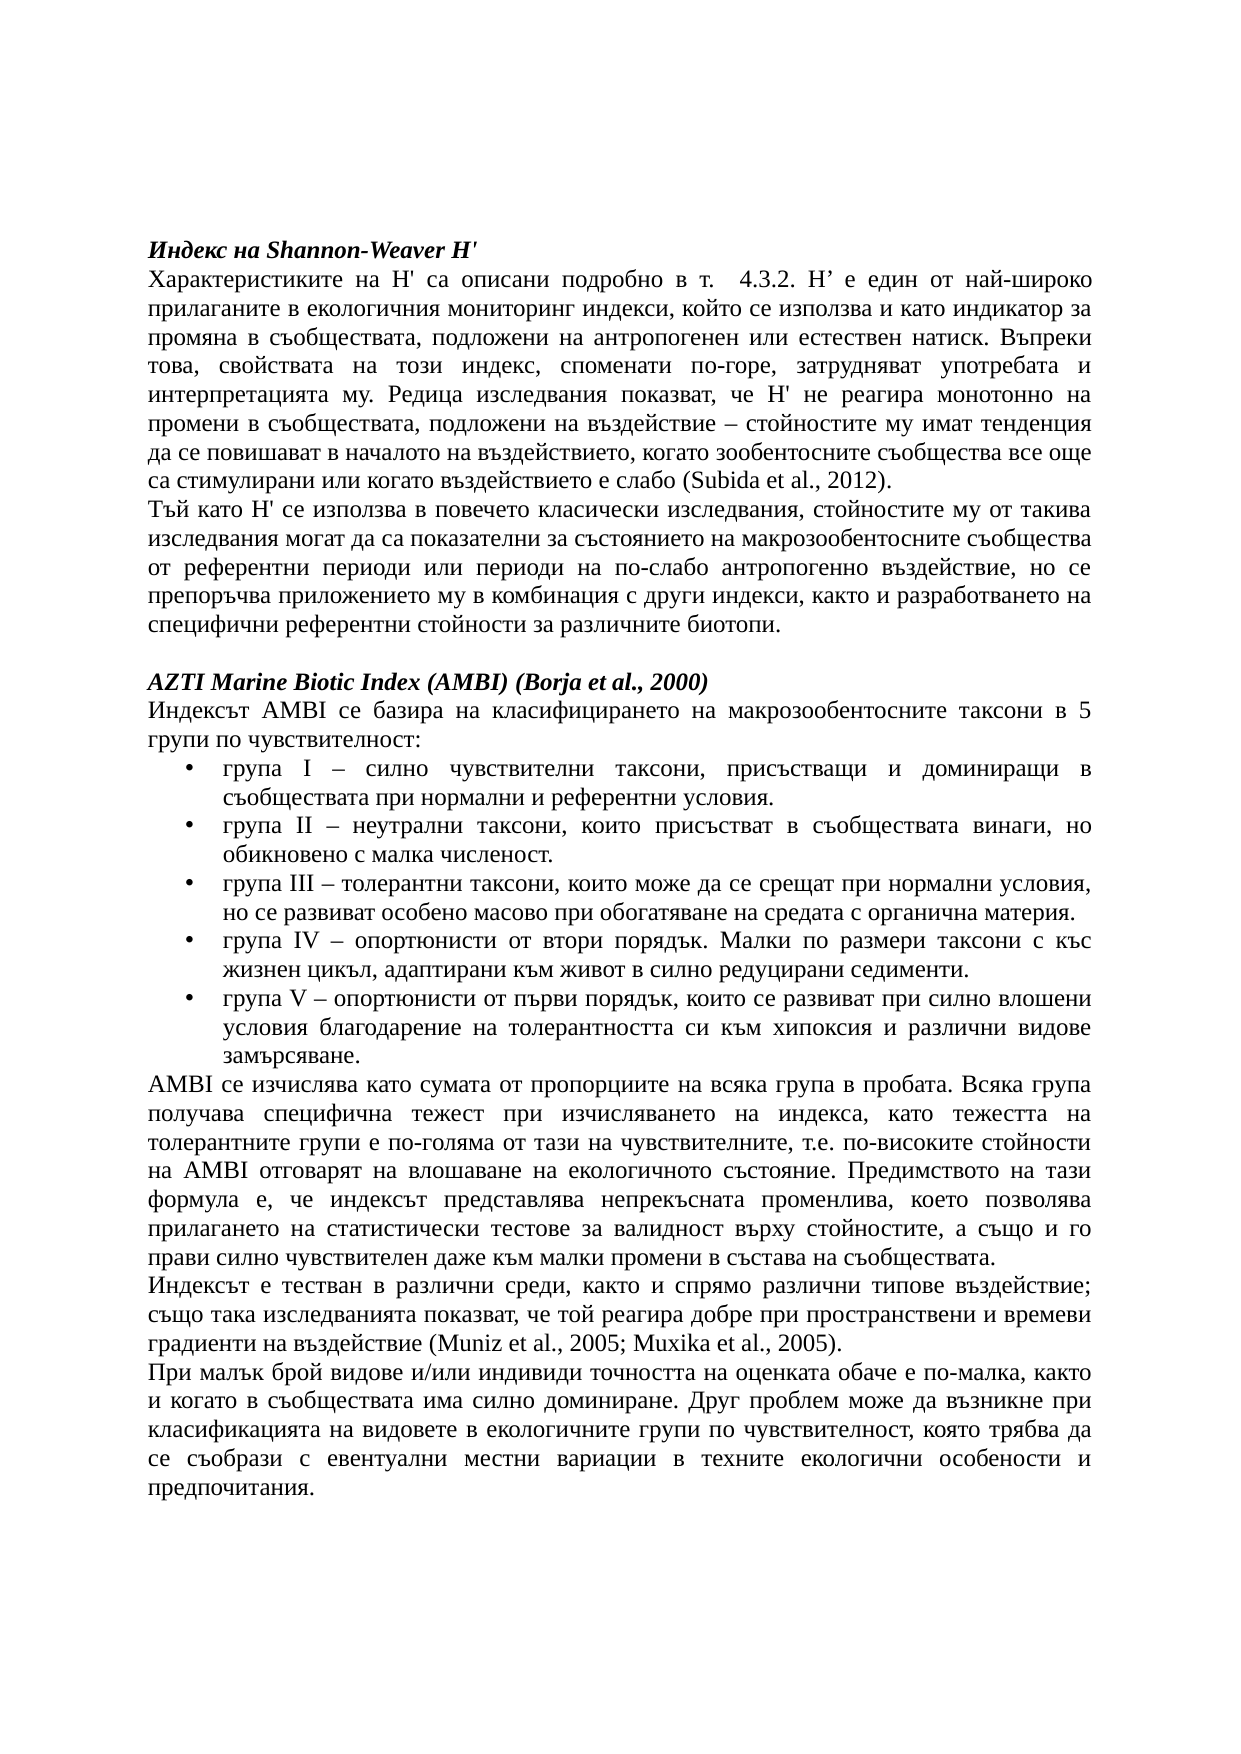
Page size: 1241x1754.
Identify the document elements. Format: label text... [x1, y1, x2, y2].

list група III – толерантни таксони, които може да се срещат при нормални условия, но се развиват особено масово при обогатяване на средата с органична материя. [185, 868, 1093, 925]
text AMBI се изчислява като сумата от пропорциите на всяка група в пробата. Всяка група получава специфична тежест при изчисляването на индекса, като тежестта на толерантните групи е по-голяма от тази на чувствителните, т.е. по-високите стойности на AMBI отговарят на влошаване на екологичното състояние. Предимството на тази формула е, че индексът представлява непрекъсната променлива, което позволява прилагането на статистически тестове за валидност върху стойностите, а също и го прави силно чувствителен даже към малки промени в състава на съобществата. [148, 1069, 1093, 1270]
text Тъй като H' се използва в повечето класически изследвания, стойностите му от такива изследвания могат да са показателни за състоянието на макрозообентосните съобщества от референтни периоди или периоди на по-слабо антропогенно въздействие, но се препоръчва приложението му в комбинация с други индекси, както и разработването на специфични референтни стойности за различните биотопи. [148, 494, 1093, 638]
text При малък брой видове и/или индивиди точността на оценката обаче е по-малка, както и когато в съобществата има силно доминиране. Друг проблем може да възникне при класификацията на видовете в екологичните групи по чувствителност, която трябва да се съобрази с евентуални местни вариации в техните екологични особености и предпочитания. [148, 1357, 1093, 1500]
text Индексът е тестван в различни среди, както и спрямо различни типове въздействие; също така изследванията показват, че той реагира добре при пространствени и времеви градиенти на въздействие (Muniz et al., 2005; Muxika et al., 2005). [148, 1270, 1093, 1357]
text Характеристиките на H' са описани подробно в т. 4.3.2. H’ е един от най-широко прилаганите в екологичния мониторинг индекси, който се използва и като индикатор за промяна в съобществата, подложени на антропогенен или естествен натиск. Въпреки това, свойствата на този индекс, споменати по-горе, затрудняват употребата и интерпретацията му. Редица изследвания показват, че H' не реагира монотонно на промени в съобществата, подложени на въздействие – стойностите му имат тенденция да се повишават в началото на въздействието, когато зообентосните съобщества все още са стимулирани или когато въздействието е слабо (Subida et al., 2012). [148, 264, 1093, 494]
list група V – опортюнисти от първи порядък, които се развиват при силно влошени условия благодарение на толерантността си към хипоксия и различни видове замърсяване. [185, 983, 1093, 1069]
text Индекс на Shannon-Weaver H' [148, 235, 1093, 264]
list група I – силно чувствителни таксони, присъстващи и доминиращи в съобществата при нормални и референтни условия. [185, 753, 1093, 810]
list група IV – опортюнисти от втори порядък. Малки по размери таксони с къс жизнен цикъл, адаптирани към живот в силно редуцирани седименти. [185, 925, 1093, 983]
text AZTI Marine Biotic Index (AMBI) (Borja et al., 2000) [148, 667, 1093, 695]
list група II – неутрални таксони, които присъстват в съобществата винаги, но обикновено с малка численост. [185, 810, 1093, 868]
text Индексът AMBI се базира на класифицирането на макрозообентосните таксони в 5 групи по чувствителност: [148, 695, 1093, 753]
